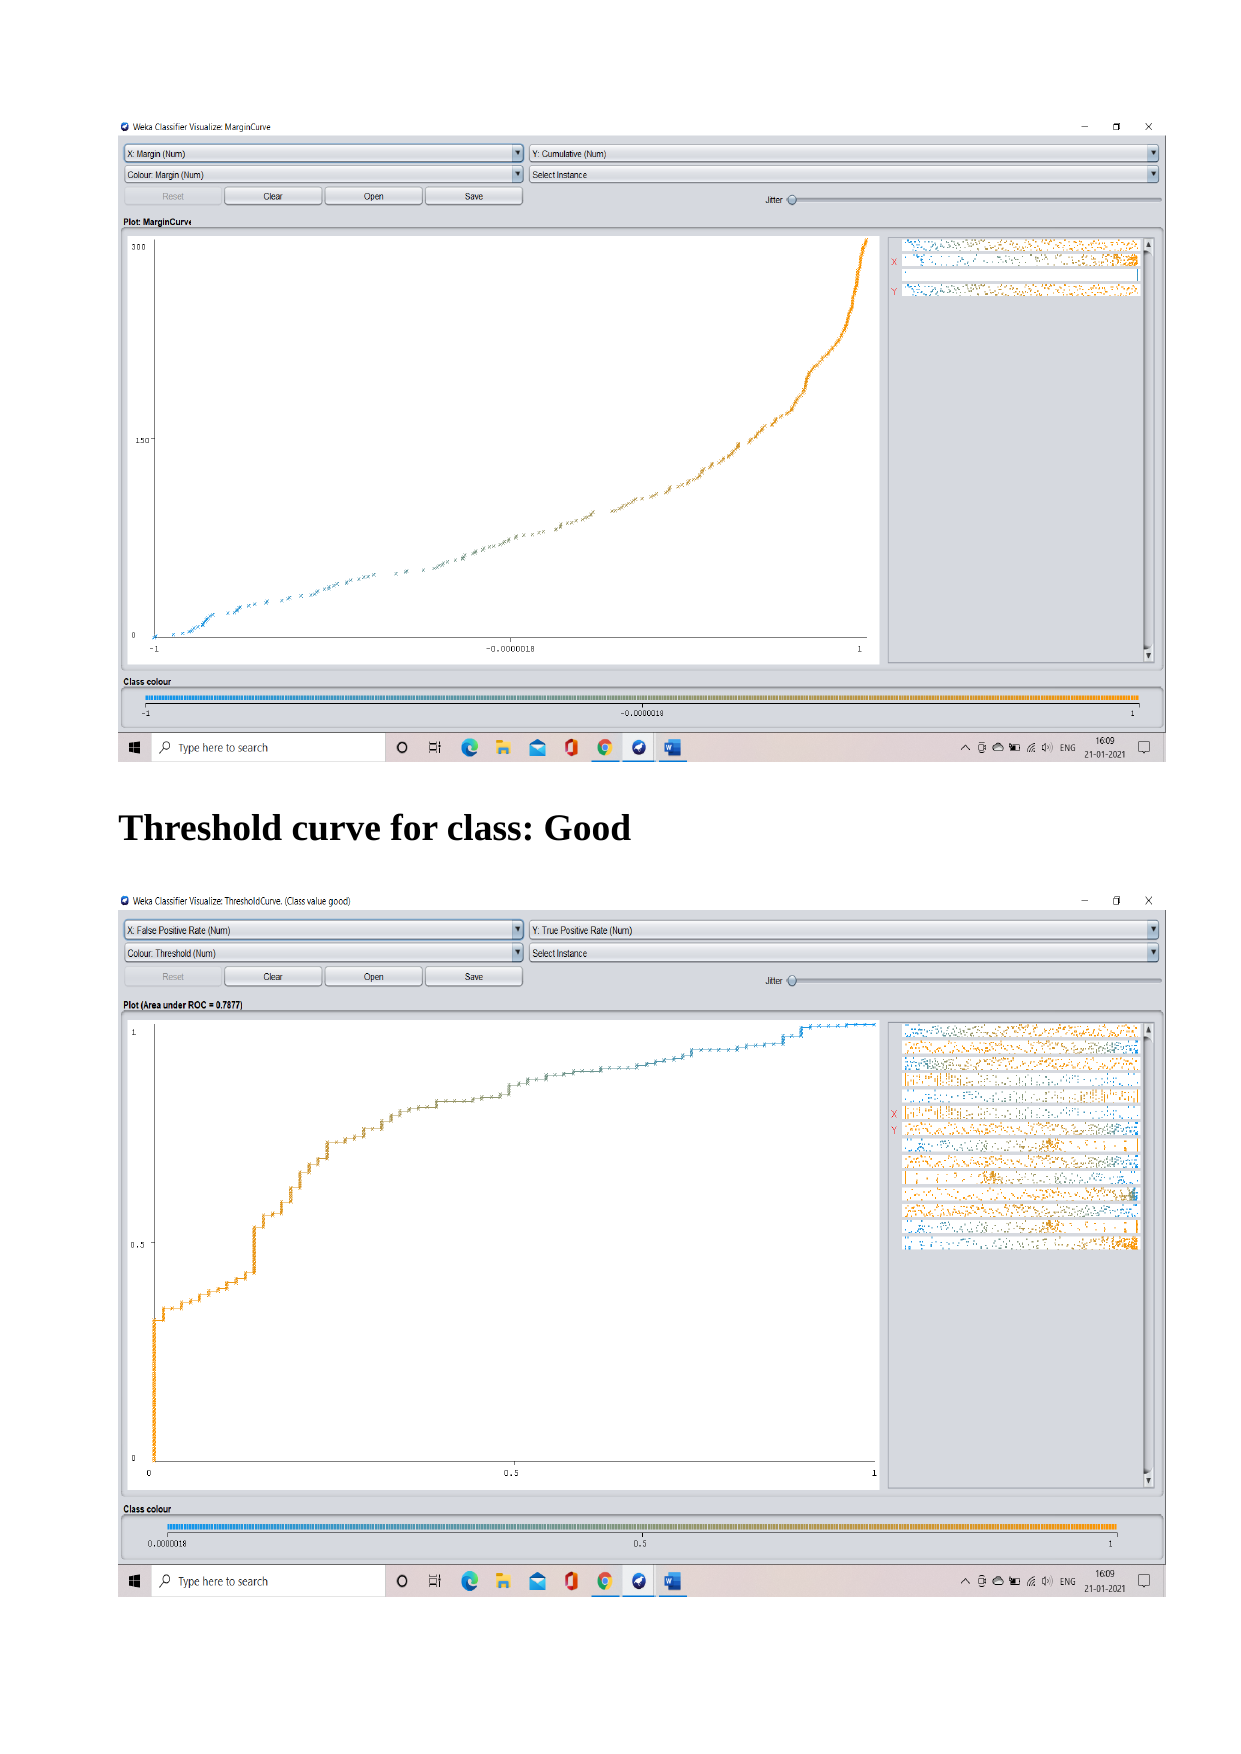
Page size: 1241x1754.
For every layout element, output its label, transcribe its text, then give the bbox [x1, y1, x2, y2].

picture [118, 118, 1166, 762]
picture [118, 891, 1166, 1597]
text Threshold curve for class: Good [118, 805, 1122, 848]
